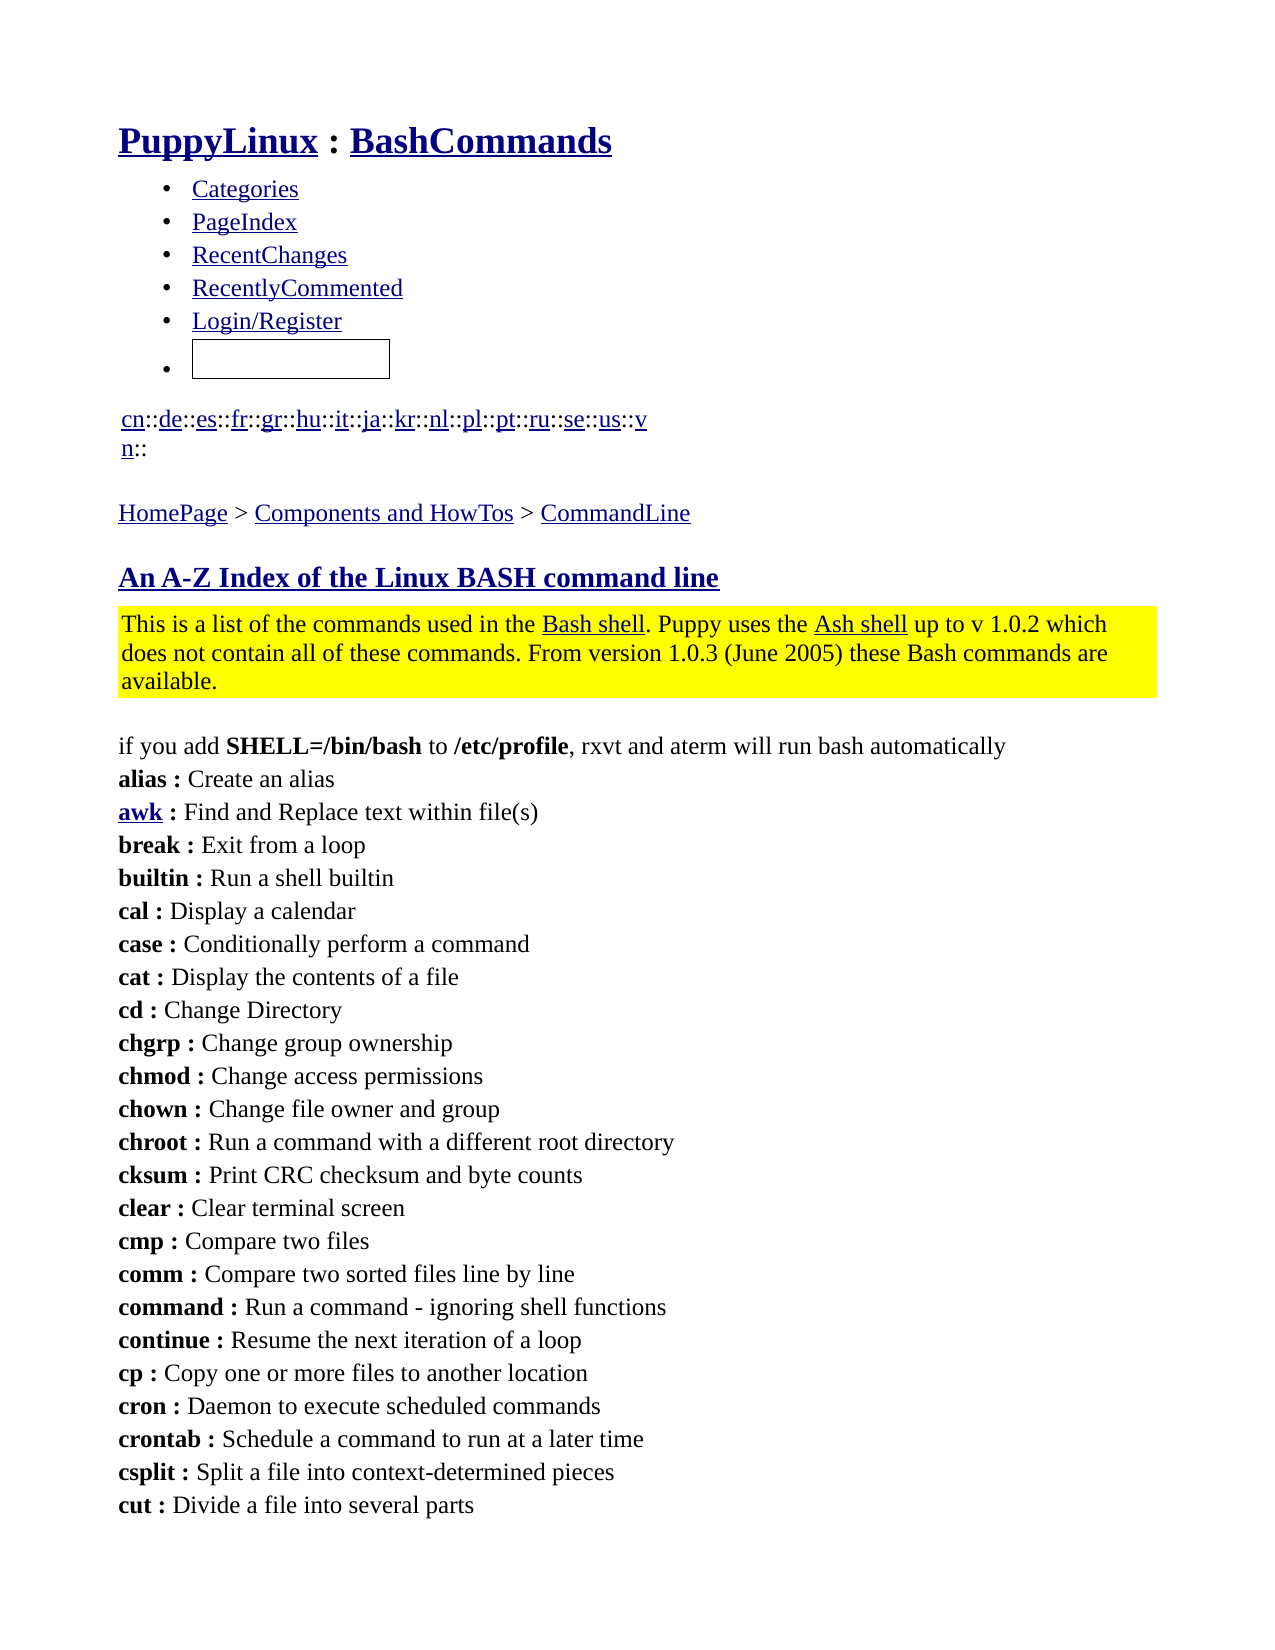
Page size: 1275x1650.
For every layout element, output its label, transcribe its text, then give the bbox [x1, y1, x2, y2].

text break : Exit from a loop builtin : Run a shell builtin [118, 830, 1157, 892]
list RecentlyCommented [162, 273, 1157, 302]
text if you add SHELL=/bin/bash to /etc/profile, rxvt and aterm will run bash automatically [118, 698, 1157, 760]
text cal : Display a calendar case : Conditionally perform a command cat : Display the contents of a file cd : Change Directory chgrp : Change group ownership chmod : Change access permissions chown : Change file owner and group chroot : Run a command with a different root directory cksum : Print CRC checksum and byte counts clear : Clear terminal screen cmp : Compare two files comm : Compare two sorted files line by line command : Run a command - ignoring shell functions continue : Resume the next iteration of a loop cp : Copy one or more files to another location cron : Daemon to execute scheduled commands crontab : Schedule a command to run at a later time csplit : Split a file into context-determined pieces cut : Divide a file into several parts [118, 896, 1157, 1519]
subtitle PuppyLinux : BashCommands [118, 118, 1157, 161]
list Login/Register [162, 306, 1157, 334]
table_header cn::de::es::fr::gr::hu::it::ja::kr::nl::pl::pt::ru::se::us::vn:: [118, 401, 662, 465]
list RecentChanges [162, 240, 1157, 268]
list Categories [162, 174, 1157, 202]
text HomePage > Components and HowTos > CommandLine [118, 465, 1157, 526]
list PageIndex [162, 207, 1157, 236]
table_header This is a list of the commands used in the Bash shell. Puppy uses the Ash shell up to v 1.0.2 which does not contain all of these commands. From version 1.0.3 (June 2005) these Bash commands are available. [118, 606, 1157, 698]
text alias : Create an alias awk : Find and Replace text within file(s) [118, 764, 1157, 826]
subtitle An A-Z Index of the Linux BASH command line [118, 560, 1157, 593]
